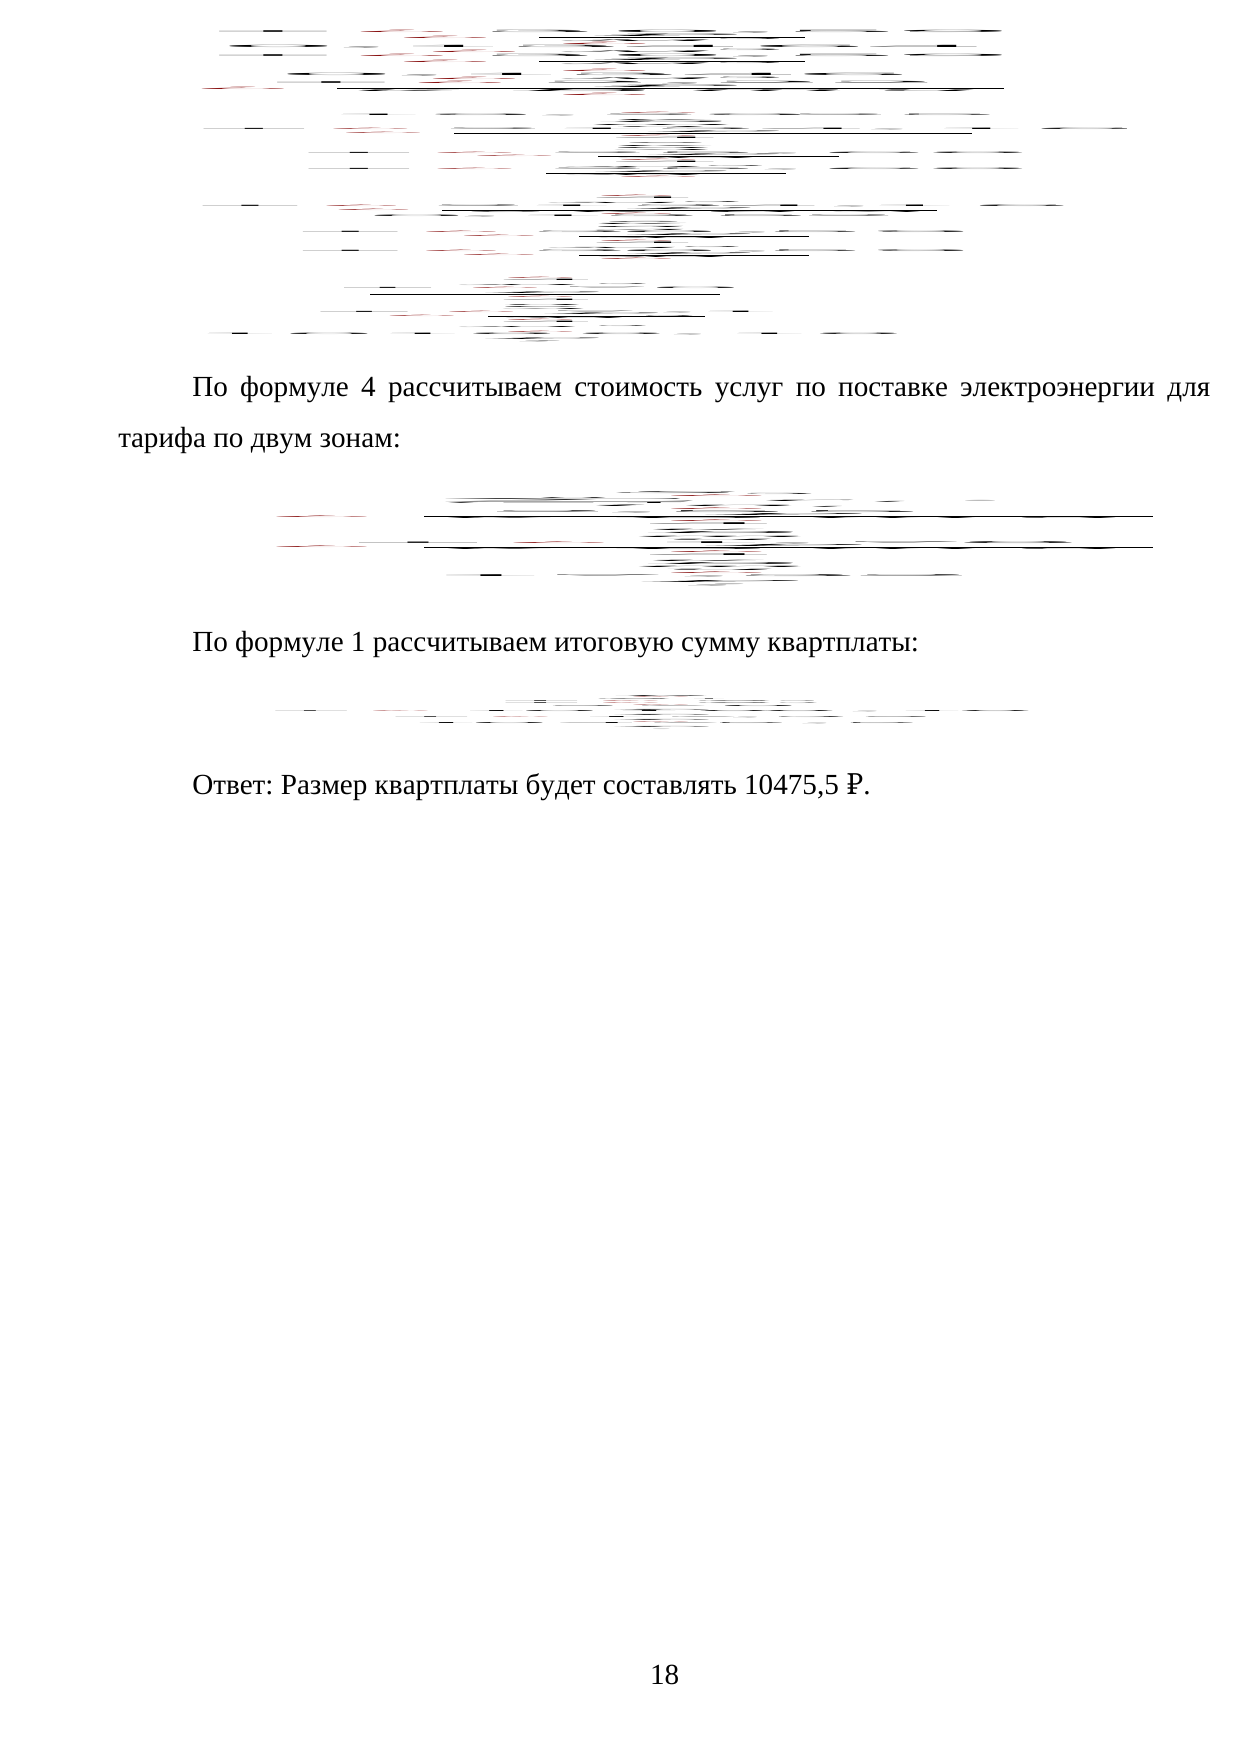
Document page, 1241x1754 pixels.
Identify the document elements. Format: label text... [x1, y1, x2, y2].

text По формуле 4 рассчитываем стоимость услуг по поставке электроэнергии для тарифа по двум зонам: [118, 369, 1211, 453]
text По формуле 1 рассчитываем итоговую сумму квартплаты: [118, 624, 1211, 657]
text Ответ: Размер квартплаты будет составлять 10475,5 ₽. [118, 767, 1211, 801]
